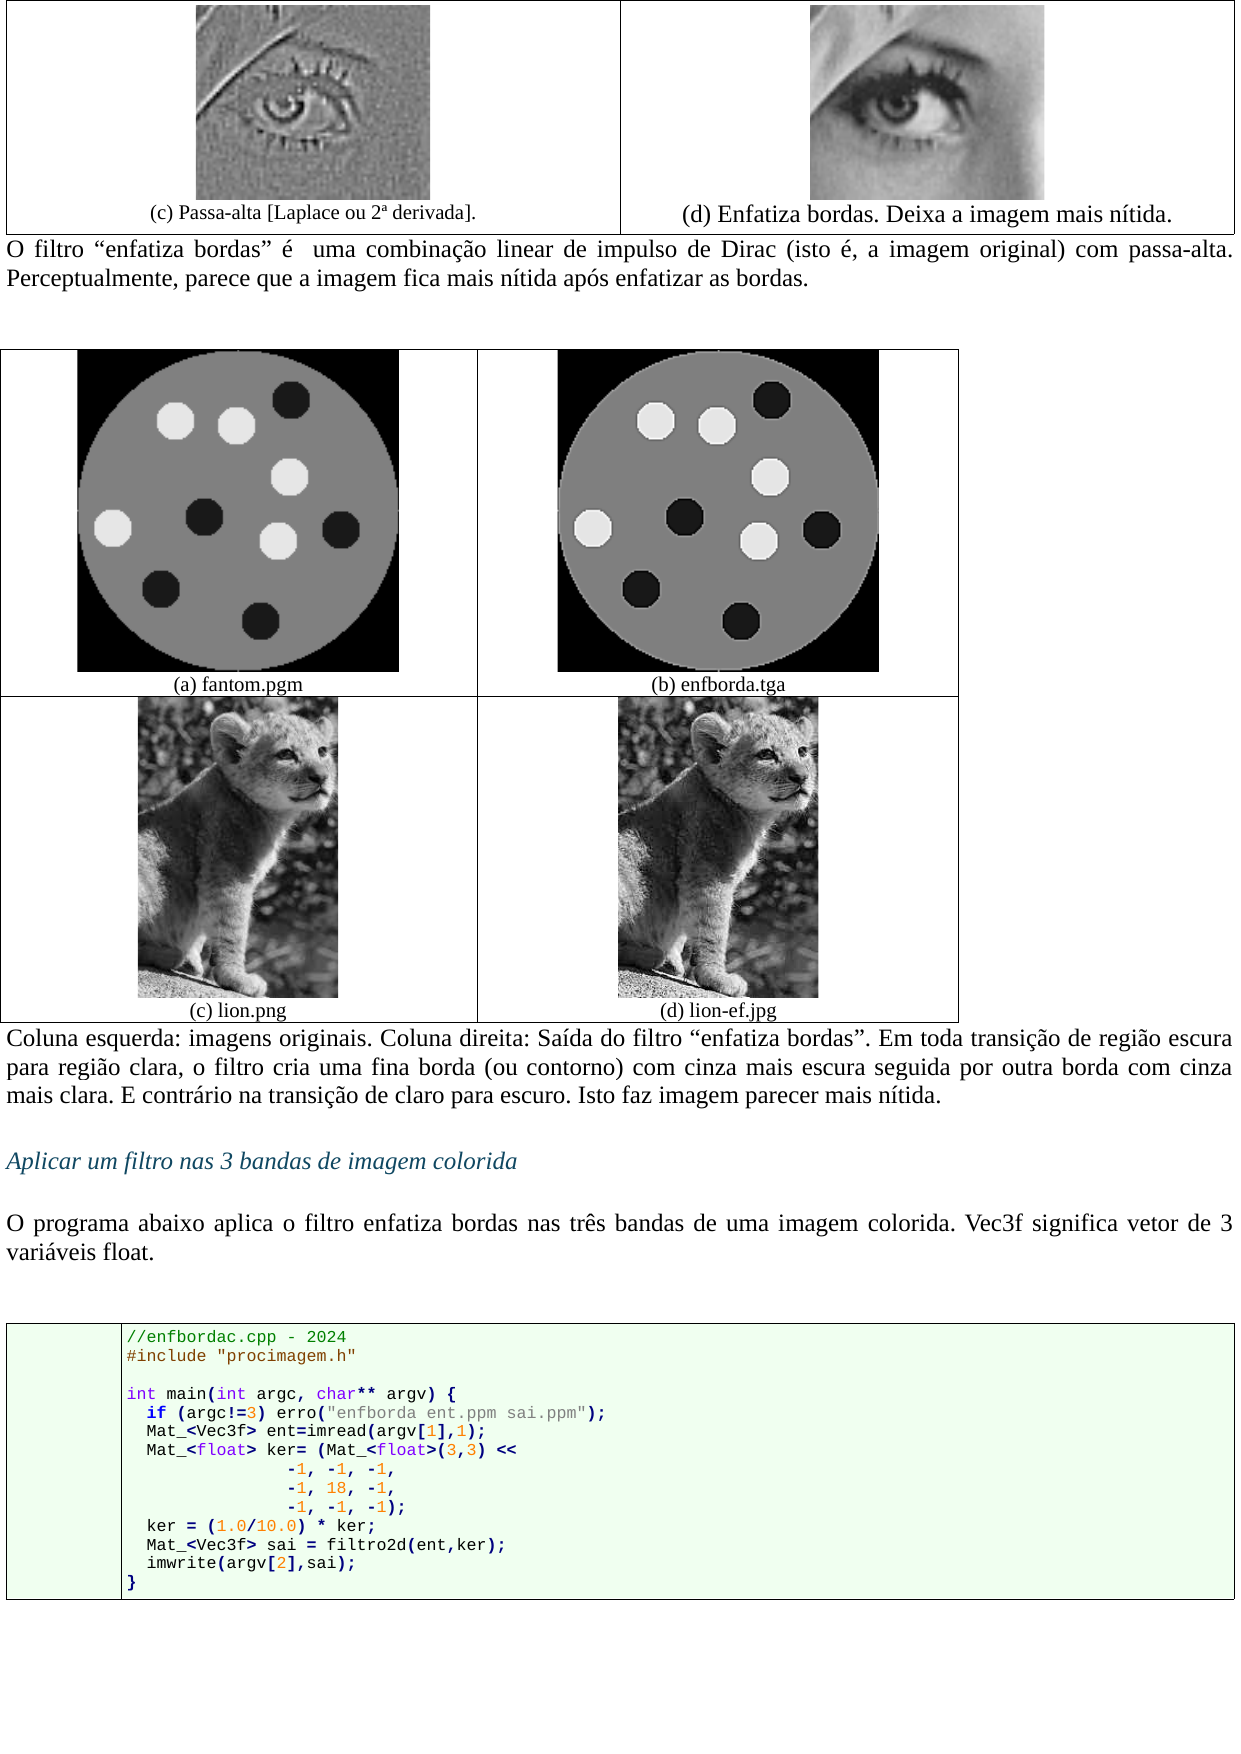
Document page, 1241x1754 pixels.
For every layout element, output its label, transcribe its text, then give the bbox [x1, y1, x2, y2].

table_cell (d) Enfatiza bordas. Deixa a imagem mais nítida. [621, 1, 1234, 234]
subtitle Aplicar um filtro nas 3 bandas de imagem colorida [6, 1146, 1234, 1175]
table_header (a) fantom.pgm [1, 350, 477, 696]
picture [195, 5, 431, 200]
table_cell (c) lion.png [1, 697, 477, 1022]
picture [810, 5, 1045, 200]
table_cell (d) lion-ef.jpg [478, 697, 958, 1022]
text O filtro “enfatiza bordas” é uma combinação linear de impulso de Dirac (isto é, a imagem original) com passa-alta. Perceptualmente, parece que a imagem fica mais nítida após enfatizar as bordas. [6, 235, 1234, 292]
table_header (b) enfborda.tga [478, 350, 958, 696]
text Coluna esquerda: imagens originais. Coluna direita: Saída do filtro “enfatiza bordas”. Em toda transição de região escura para região clara, o filtro cria uma fina borda (ou contorno) com cinza mais escura seguida por outra borda com cinza mais clara. E contrário na transição de claro para escuro. Isto faz imagem parecer mais nítida. [6, 1023, 1234, 1109]
picture [137, 697, 339, 998]
table_cell (c) Passa-alta [Laplace ou 2ª derivada]. [7, 1, 620, 234]
picture [618, 697, 819, 998]
table_header //enfbordac.cpp - 2024 #include "procimagem.h" int main(int argc, char** argv) { if (argc!=3) erro("enfborda ent.ppm sai.ppm"); Mat_<Vec3f> ent=imread(argv[1],1); Mat_<float> ker= (Mat_<float>(3,3) << -1, -1, -1, -1, 18, -1, -1, -1, -1); ker = (1.0/10.0) * ker; Mat_<Vec3f> sai = filtro2d(ent,ker); imwrite(argv[2],sai); } [122, 1324, 1234, 1598]
text O programa abaixo aplica o filtro enfatiza bordas nas três bandas de uma imagem colorida. Vec3f significa vetor de 3 variáveis float. [6, 1208, 1234, 1265]
table_header [7, 1324, 121, 1598]
